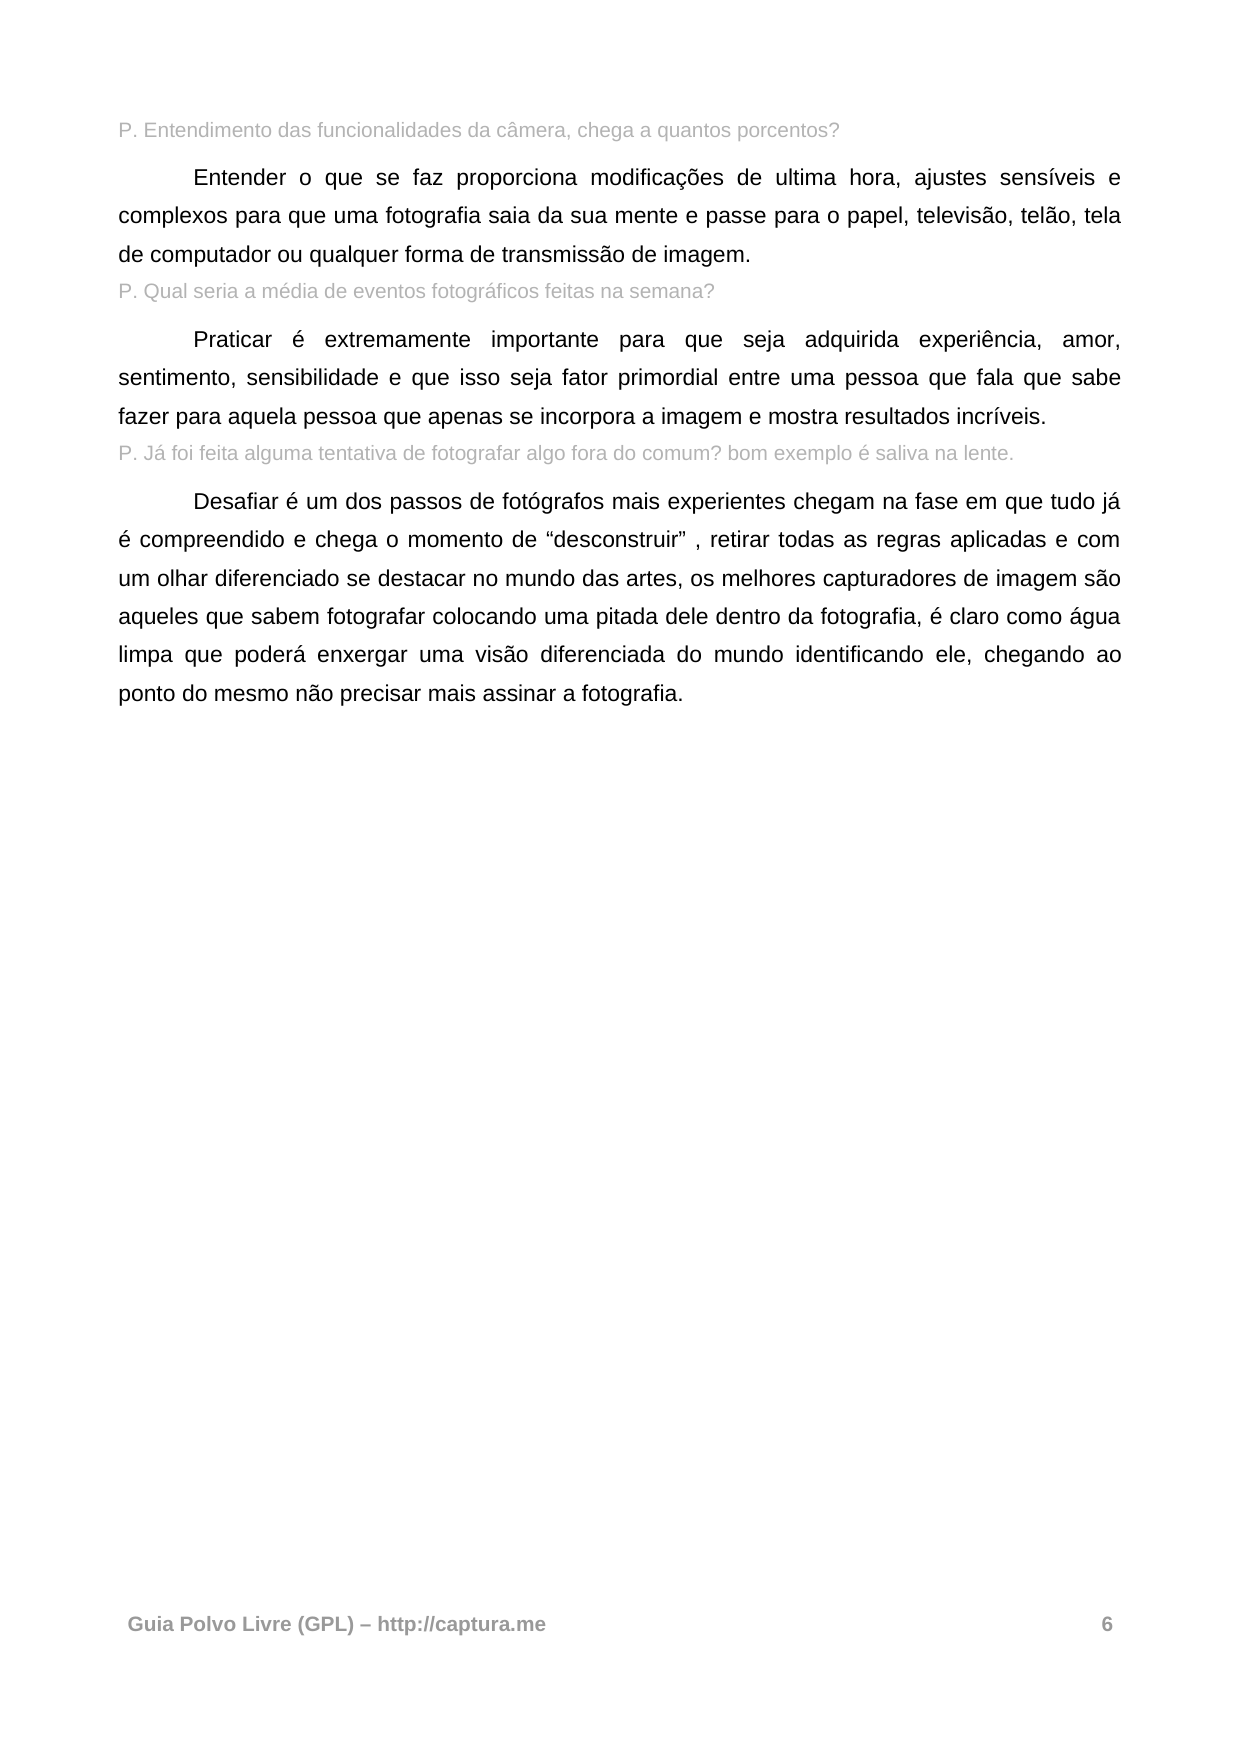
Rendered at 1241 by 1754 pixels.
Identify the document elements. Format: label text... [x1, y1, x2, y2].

text Entender o que se faz proporciona modificações de ultima hora, ajustes sensíveis e complexos para que uma fotografia saia da sua mente e passe para o papel, televisão, telão, tela de computador ou qualquer forma de transmissão de imagem. [118, 165, 1122, 267]
text P. Já foi feita alguma tentativa de fotografar algo fora do comum? bom exemplo é saliva na lente. [118, 442, 1122, 465]
text Praticar é extremamente importante para que seja adquirida experiência, amor, sentimento, sensibilidade e que isso seja fator primordial entre uma pessoa que fala que sabe fazer para aquela pessoa que apenas se incorpora a imagem e mostra resultados incríveis. [118, 327, 1122, 429]
text P. Qual seria a média de eventos fotográficos feitas na semana? [118, 280, 1122, 303]
text P. Entendimento das funcionalidades da câmera, chega a quantos porcentos? [118, 118, 1122, 141]
text Desafiar é um dos passos de fotógrafos mais experientes chegam na fase em que tudo já é compreendido e chega o momento de “desconstruir” , retirar todas as regras aplicadas e com um olhar diferenciado se destacar no mundo das artes, os melhores capturadores de imagem são aqueles que sabem fotografar colocando uma pitada dele dentro da fotografia, é claro como água limpa que poderá enxergar uma visão diferenciada do mundo identificando ele, chegando ao ponto do mesmo não precisar mais assinar a fotografia. [118, 488, 1122, 706]
